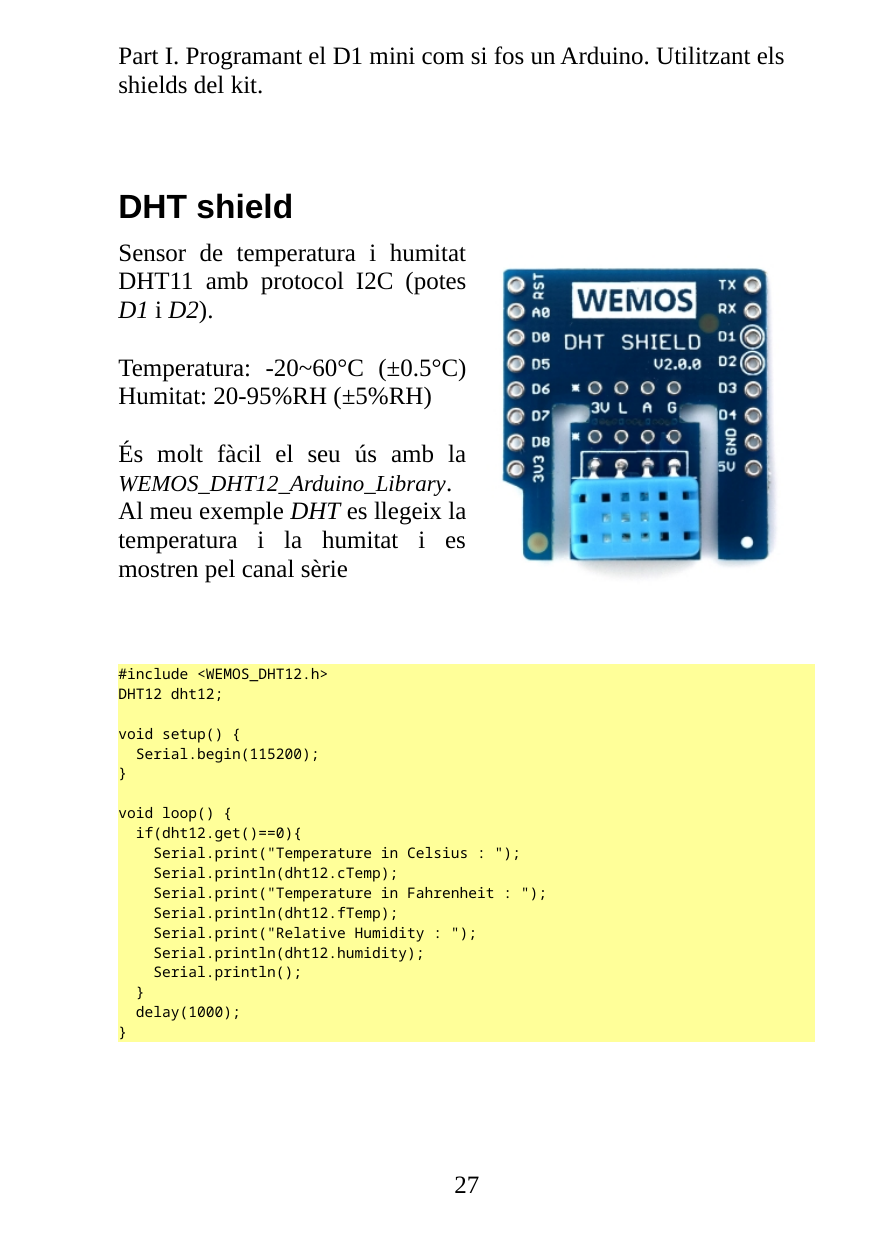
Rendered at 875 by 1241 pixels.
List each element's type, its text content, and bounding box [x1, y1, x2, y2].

text Serial.println(dht12.cTemp); [118, 863, 815, 883]
text Serial.println(); [118, 962, 815, 982]
subtitle DHT shield [118, 186, 815, 225]
text } [118, 1022, 815, 1042]
text Serial.print("Temperature in Fahrenheit : "); [118, 883, 815, 903]
text Serial.print("Temperature in Celsius : "); [118, 843, 815, 863]
text void loop() { [118, 803, 815, 823]
table_header [466, 586, 815, 615]
picture [466, 237, 815, 586]
text if(dht12.get()==0){ [118, 823, 815, 843]
text DHT12 dht12; [118, 684, 815, 704]
text } [118, 763, 815, 783]
text } [118, 982, 815, 1002]
table_header Sensor de temperatura i humitat DHT11 amb protocol I2C (potes D1 i D2). Temperatura: -20~60°C (±0.5°C) Humitat: 20-95%RH (±5%RH) És molt fàcil el seu ús amb la WEMOS_DHT12_Arduino_Library. Al meu exemple DHT es llegeix la temperatura i la humitat i es mostren pel canal sèrie [118, 238, 466, 615]
text Serial.begin(115200); [118, 743, 815, 763]
text void setup() { [118, 723, 815, 743]
text delay(1000); [118, 1002, 815, 1022]
text Serial.print("Relative Humidity : "); [118, 922, 815, 942]
text Serial.println(dht12.fTemp); [118, 903, 815, 922]
text #include <WEMOS_DHT12.h> [118, 664, 815, 684]
text Serial.println(dht12.humidity); [118, 942, 815, 962]
